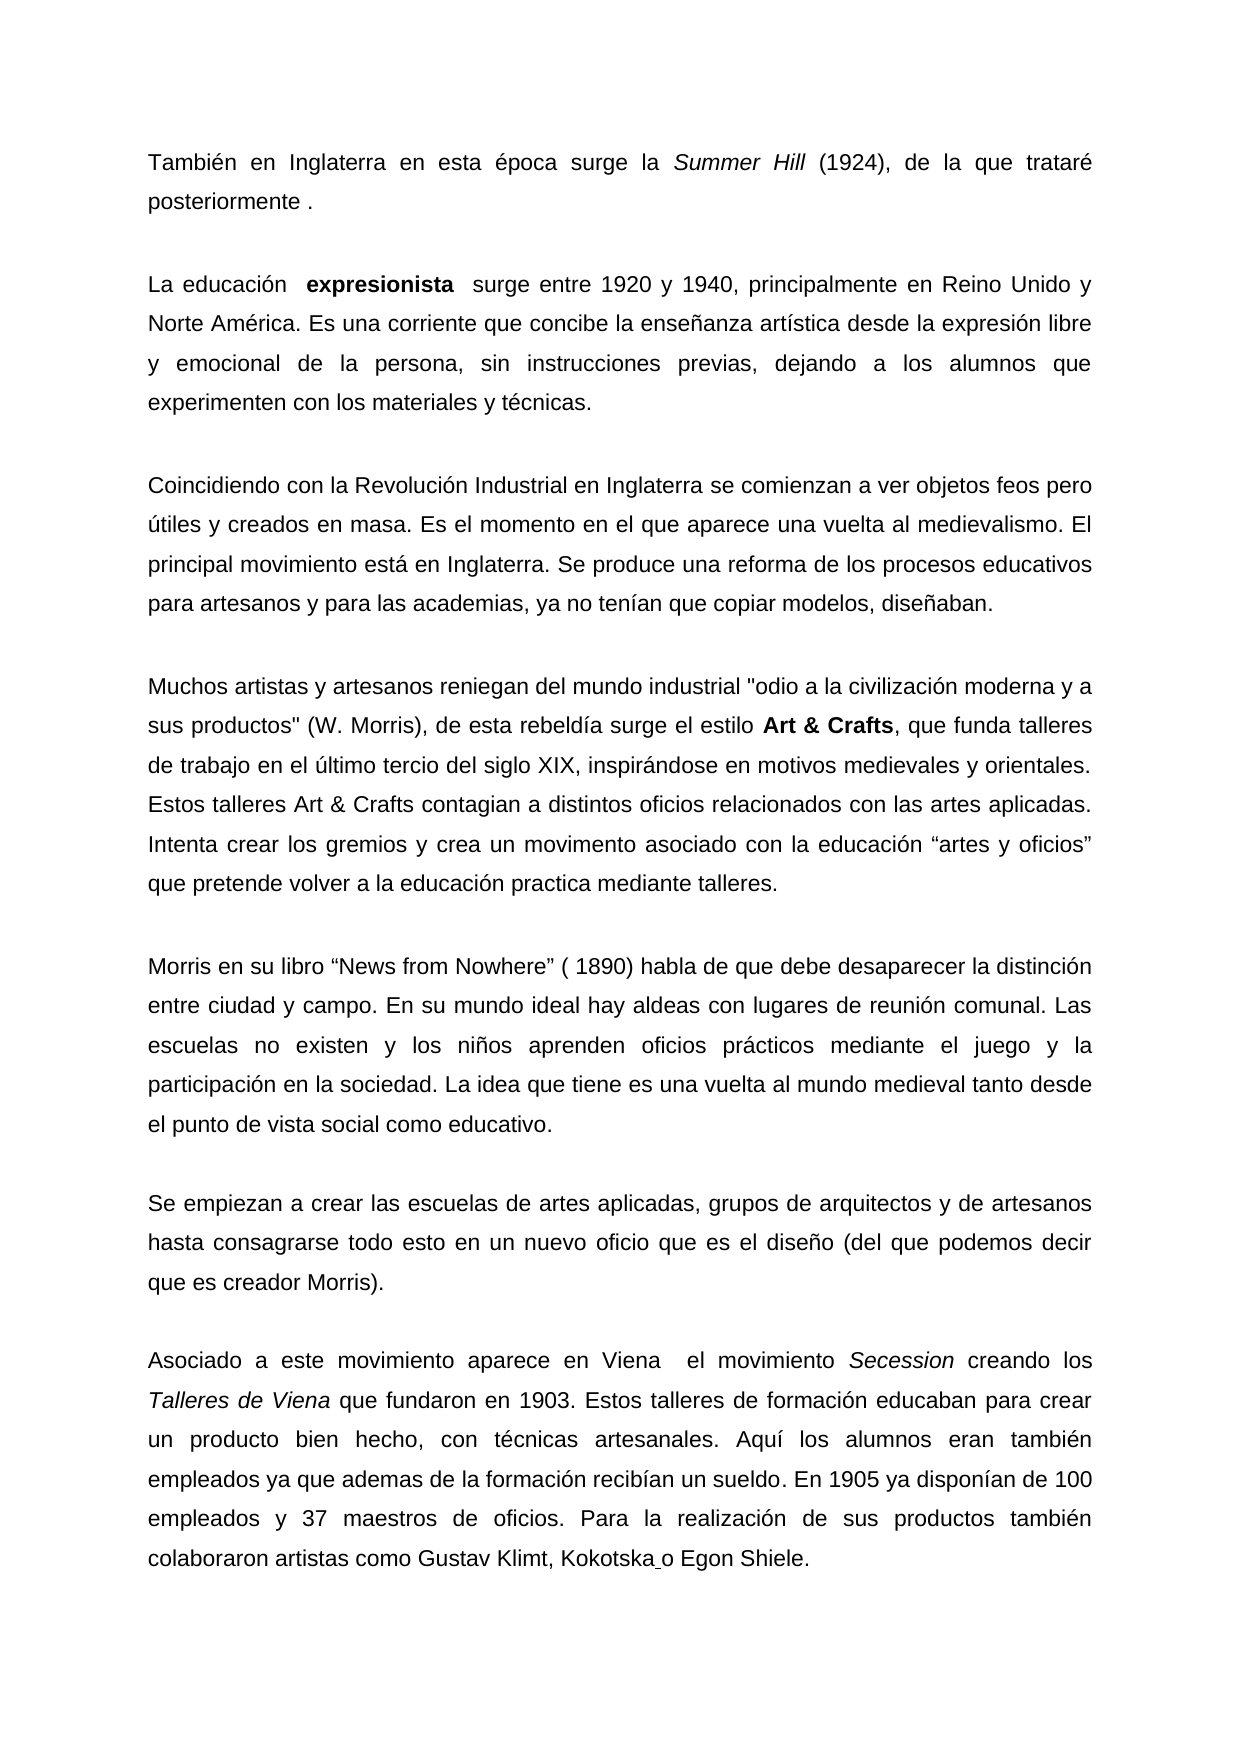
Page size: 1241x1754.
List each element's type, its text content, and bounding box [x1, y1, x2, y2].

text La educación expresionista surge entre 1920 y 1940, principalmente en Reino Unido y Norte América. Es una corriente que concibe la enseñanza artística desde la expresión libre y emocional de la persona, sin instrucciones previas, dejando a los alumnos que experimenten con los materiales y técnicas. [148, 271, 1093, 415]
text Asociado a este movimiento aparece en Viena el movimiento Secession creando los Talleres de Viena que fundaron en 1903. Estos talleres de formación educaban para crear un producto bien hecho, con técnicas artesanales. Aquí los alumnos eran también empleados ya que ademas de la formación recibían un sueldo. En 1905 ya disponían de 100 empleados y 37 maestros de oficios. Para la realización de sus productos también colaboraron artistas como Gustav Klimt, Kokotska o Egon Shiele. [148, 1347, 1093, 1571]
text Morris en su libro “News from Nowhere” ( 1890) habla de que debe desaparecer la distinción entre ciudad y campo. En su mundo ideal hay aldeas con lugares de reunión comunal. Las escuelas no existen y los niños aprenden oficios prácticos mediante el juego y la participación en la sociedad. La idea que tiene es una vuelta al mundo medieval tanto desde el punto de vista social como educativo. [148, 953, 1093, 1137]
text Muchos artistas y artesanos reniegan del mundo industrial "odio a la civilización moderna y a sus productos" (W. Morris), de esta rebeldía surge el estilo Art & Crafts, que funda talleres de trabajo en el último tercio del siglo XIX, inspirándose en motivos medievales y orientales. Estos talleres Art & Crafts contagian a distintos oficios relacionados con las artes aplicadas. Intenta crear los gremios y crea un movimento asociado con la educación “artes y oficios” que pretende volver a la educación practica mediante talleres. [148, 673, 1093, 896]
text También en Inglaterra en esta época surge la Summer Hill (1924), de la que trataré posteriormente . [148, 148, 1093, 214]
text Coincidiendo con la Revolución Industrial en Inglaterra se comienzan a ver objetos feos pero útiles y creados en masa. Es el momento en el que aparece una vuelta al medievalismo. El principal movimiento está en Inglaterra. Se produce una reforma de los procesos educativos para artesanos y para las academias, ya no tenían que copiar modelos, diseñaban. [148, 472, 1093, 616]
text Se empiezan a crear las escuelas de artes aplicadas, grupos de arquitectos y de artesanos hasta consagrarse todo esto en un nuevo oficio que es el diseño (del que podemos decir que es creador Morris). [148, 1189, 1093, 1295]
